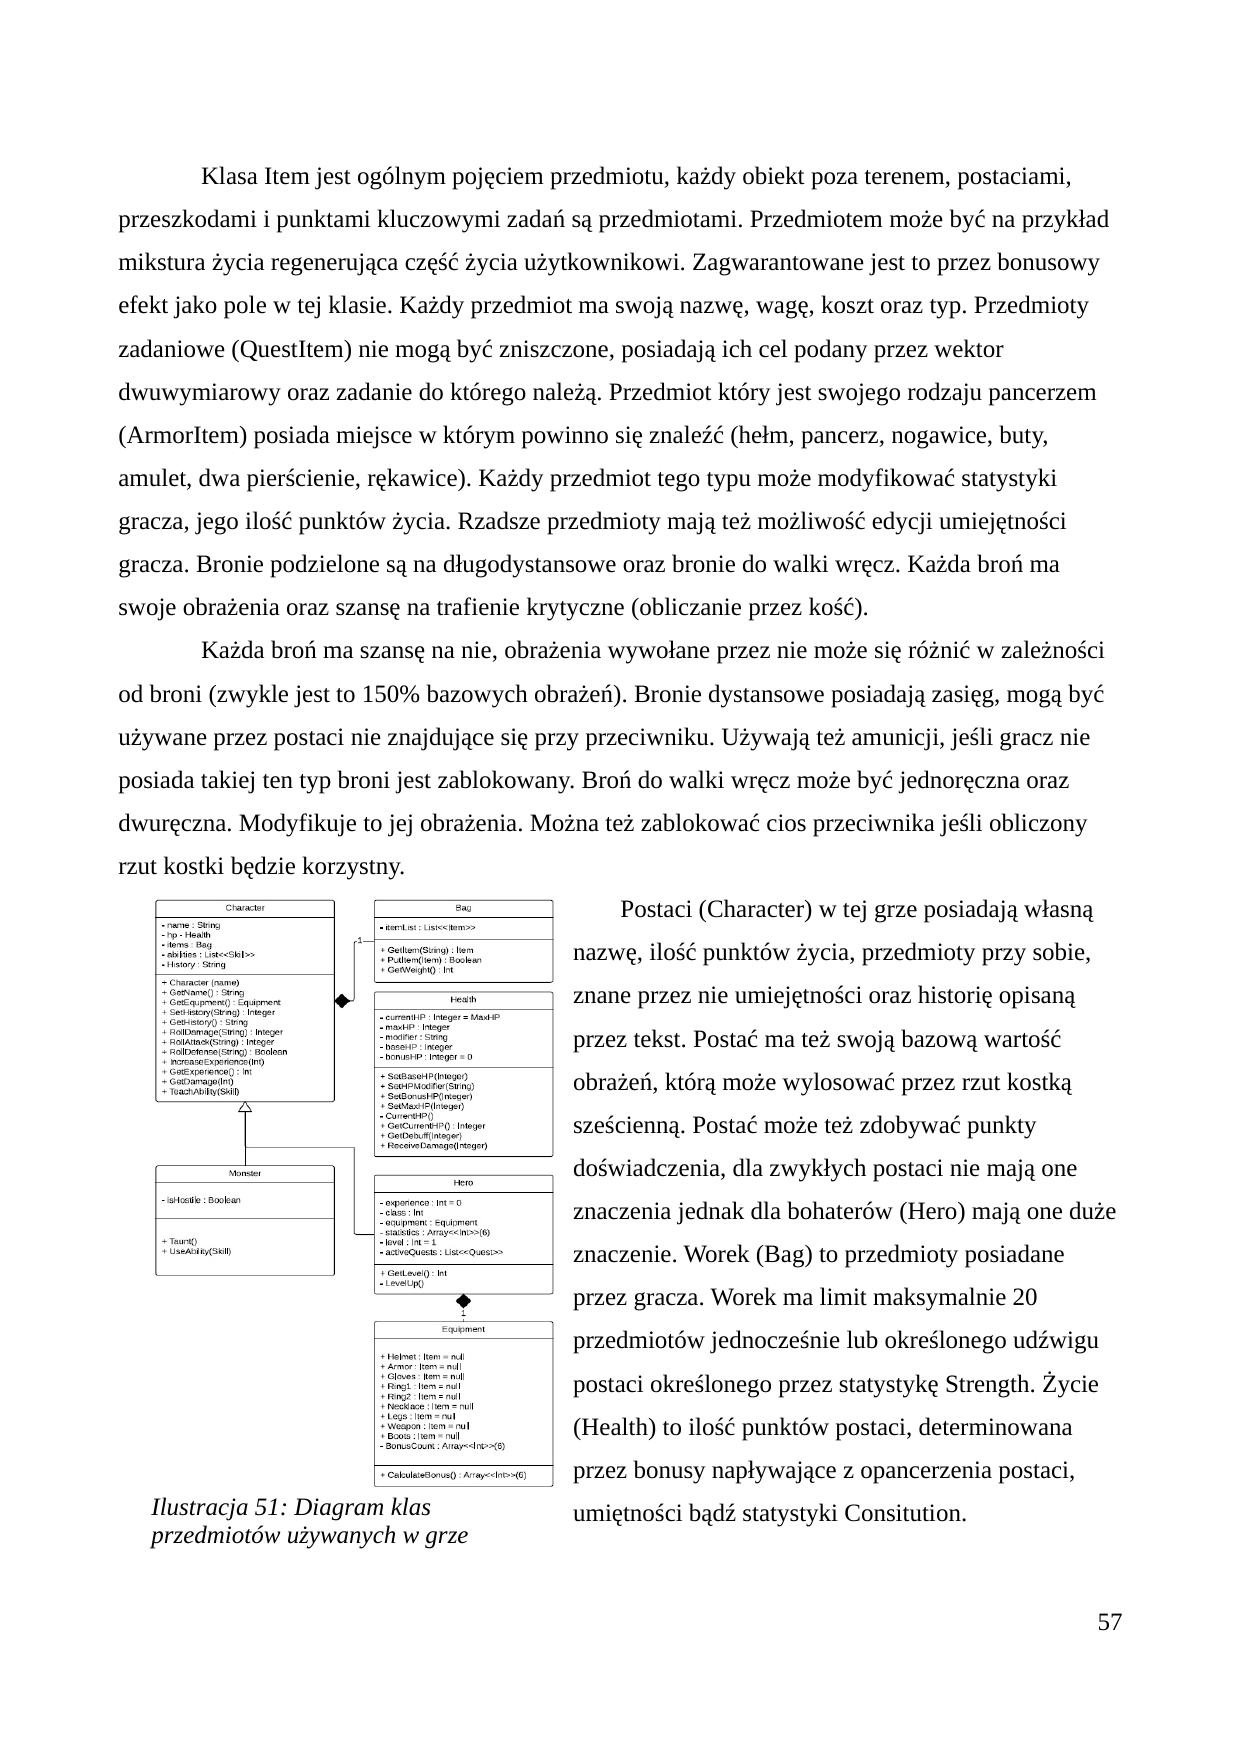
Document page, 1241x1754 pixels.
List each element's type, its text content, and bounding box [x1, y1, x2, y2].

text Klasa Item jest ogólnym pojęciem przedmiotu, każdy obiekt poza terenem, postaciami, przeszkodami i punktami kluczowymi zadań są przedmiotami. Przedmiotem może być na przykład mikstura życia regenerująca część życia użytkownikowi. Zagwarantowane jest to przez bonusowy efekt jako pole w tej klasie. Każdy przedmiot ma swoją nazwę, wagę, koszt oraz typ. Przedmioty zadaniowe (QuestItem) nie mogą być zniszczone, posiadają ich cel podany przez wektor dwuwymiarowy oraz zadanie do którego należą. Przedmiot który jest swojego rodzaju pancerzem (ArmorItem) posiada miejsce w którym powinno się znaleźć (hełm, pancerz, nogawice, buty, amulet, dwa pierścienie, rękawice). Każdy przedmiot tego typu może modyfikować statystyki gracza, jego ilość punktów życia. Rzadsze przedmioty mają też możliwość edycji umiejętności gracza. Bronie podzielone są na długodystansowe oraz bronie do walki wręcz. Każda broń ma swoje obrażenia oraz szansę na trafienie krytyczne (obliczanie przez kość). [118, 161, 1122, 621]
text Każda broń ma szansę na nie, obrażenia wywołane przez nie może się różnić w zależności od broni (zwykle jest to 150% bazowych obrażeń). Bronie dystansowe posiadają zasięg, mogą być używane przez postaci nie znajdujące się przy przeciwniku. Używają też amunicji, jeśli gracz nie posiada takiej ten typ broni jest zablokowany. Broń do walki wręcz może być jednoręczna oraz dwuręczna. Modyfikuje to jej obrażenia. Można też zablokować cios przeciwnika jeśli obliczony rzut kostki będzie korzystny. [118, 636, 1122, 880]
text Postaci (Character) w tej grze posiadają własną nazwę, ilość punktów życia, przedmioty przy sobie, znane przez nie umiejętności oraz historię opisaną przez tekst. Postać ma też swoją bazową wartość obrażeń, którą może wylosować przez rzut kostką sześcienną. Postać może też zdobywać punkty doświadczenia, dla zwykłych postaci nie mają one znaczenia jednak dla bohaterów (Hero) mają one duże znaczenie. Worek (Bag) to przedmioty posiadane przez gracza. Worek ma limit maksymalnie 20 przedmiotów jednocześnie lub określonego udźwigu postaci określonego przez statystykę Strength. Życie (Health) to ilość punktów postaci, determinowana przez bonusy napływające z opancerzenia postaci, umiętności bądź statystyki Consitution. [573, 894, 1122, 1527]
picture [147, 889, 560, 1492]
text Ilustracja 51: Diagram klas przedmiotów używanych w grze [151, 1492, 556, 1549]
